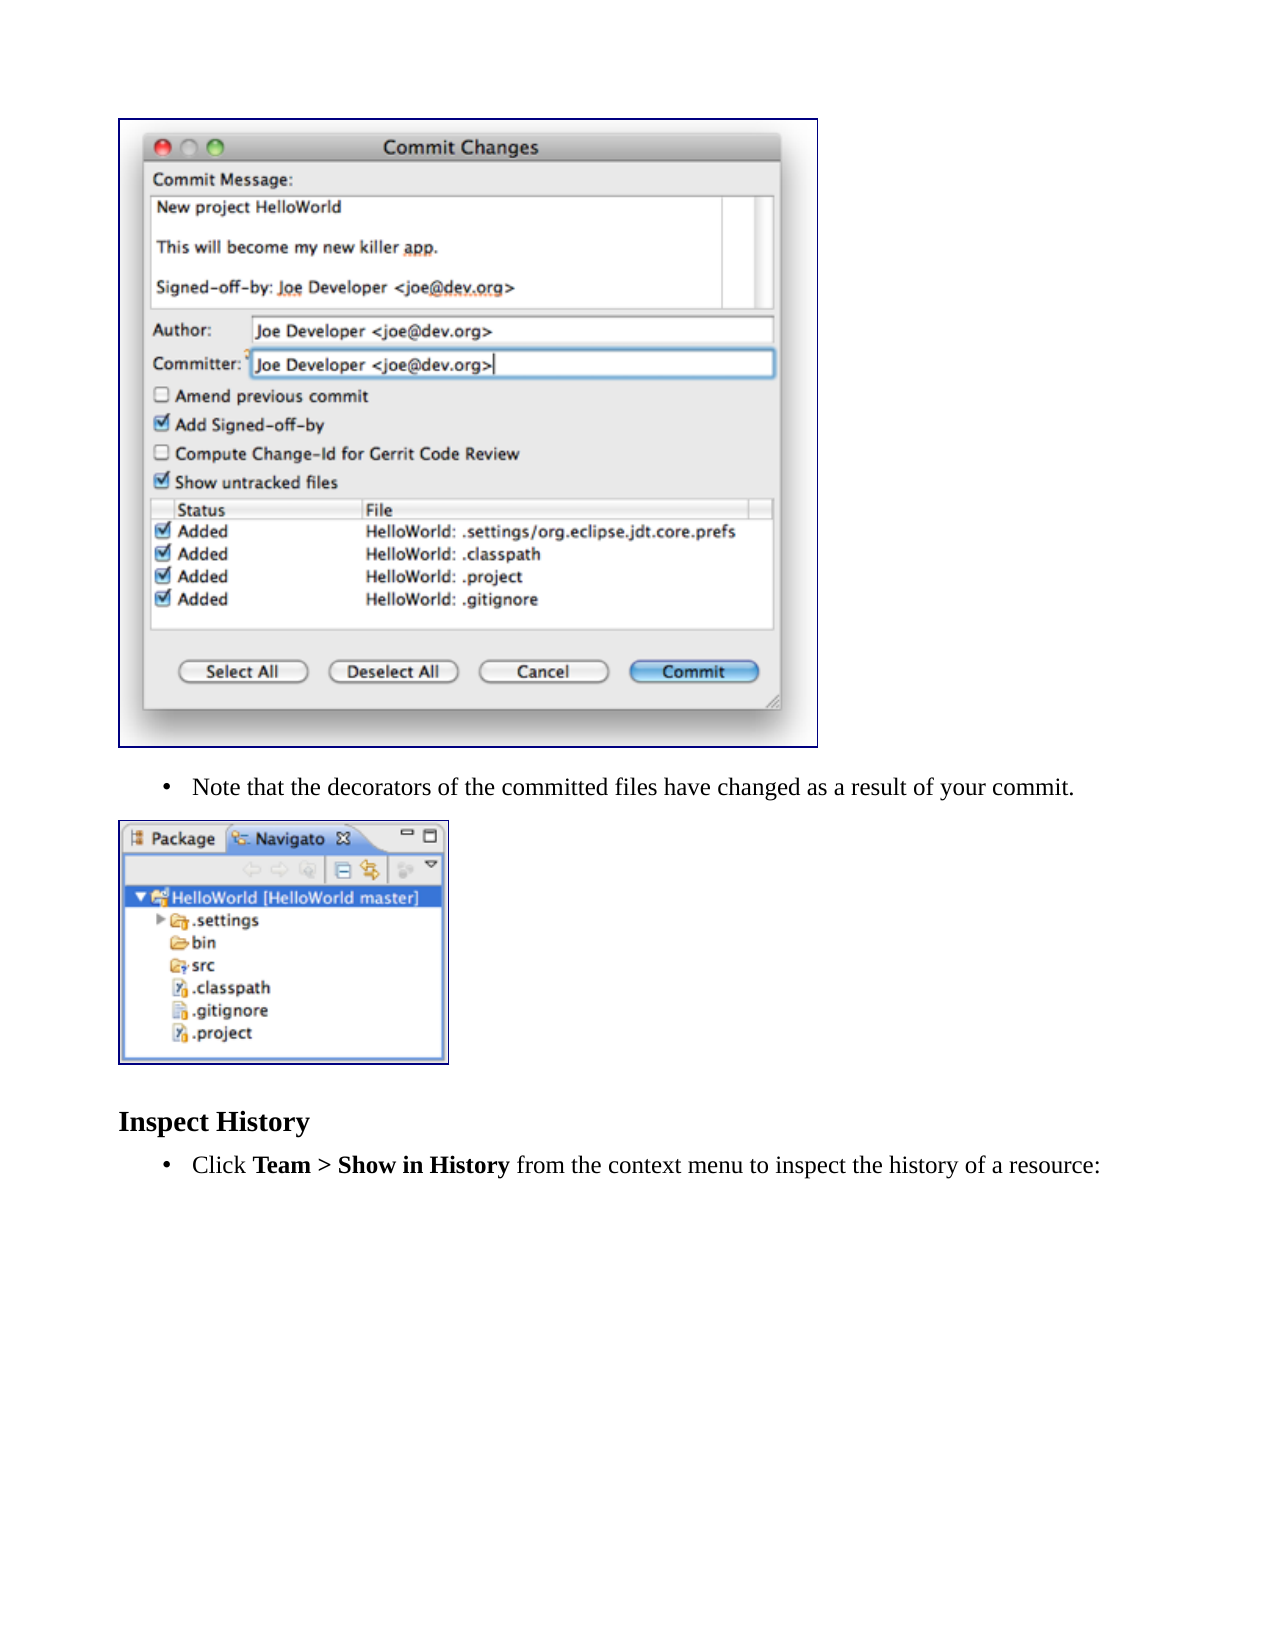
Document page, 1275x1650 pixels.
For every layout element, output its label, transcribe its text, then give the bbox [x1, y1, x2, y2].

list Note that the decorators of the committed files have changed as a result of your commit. [162, 772, 1157, 801]
picture [120, 821, 448, 1063]
list Click Team > Show in History from the context menu to inspect the history of a resource: [162, 1150, 1157, 1179]
picture [120, 120, 817, 746]
subtitle Inspect History [118, 1104, 1157, 1137]
